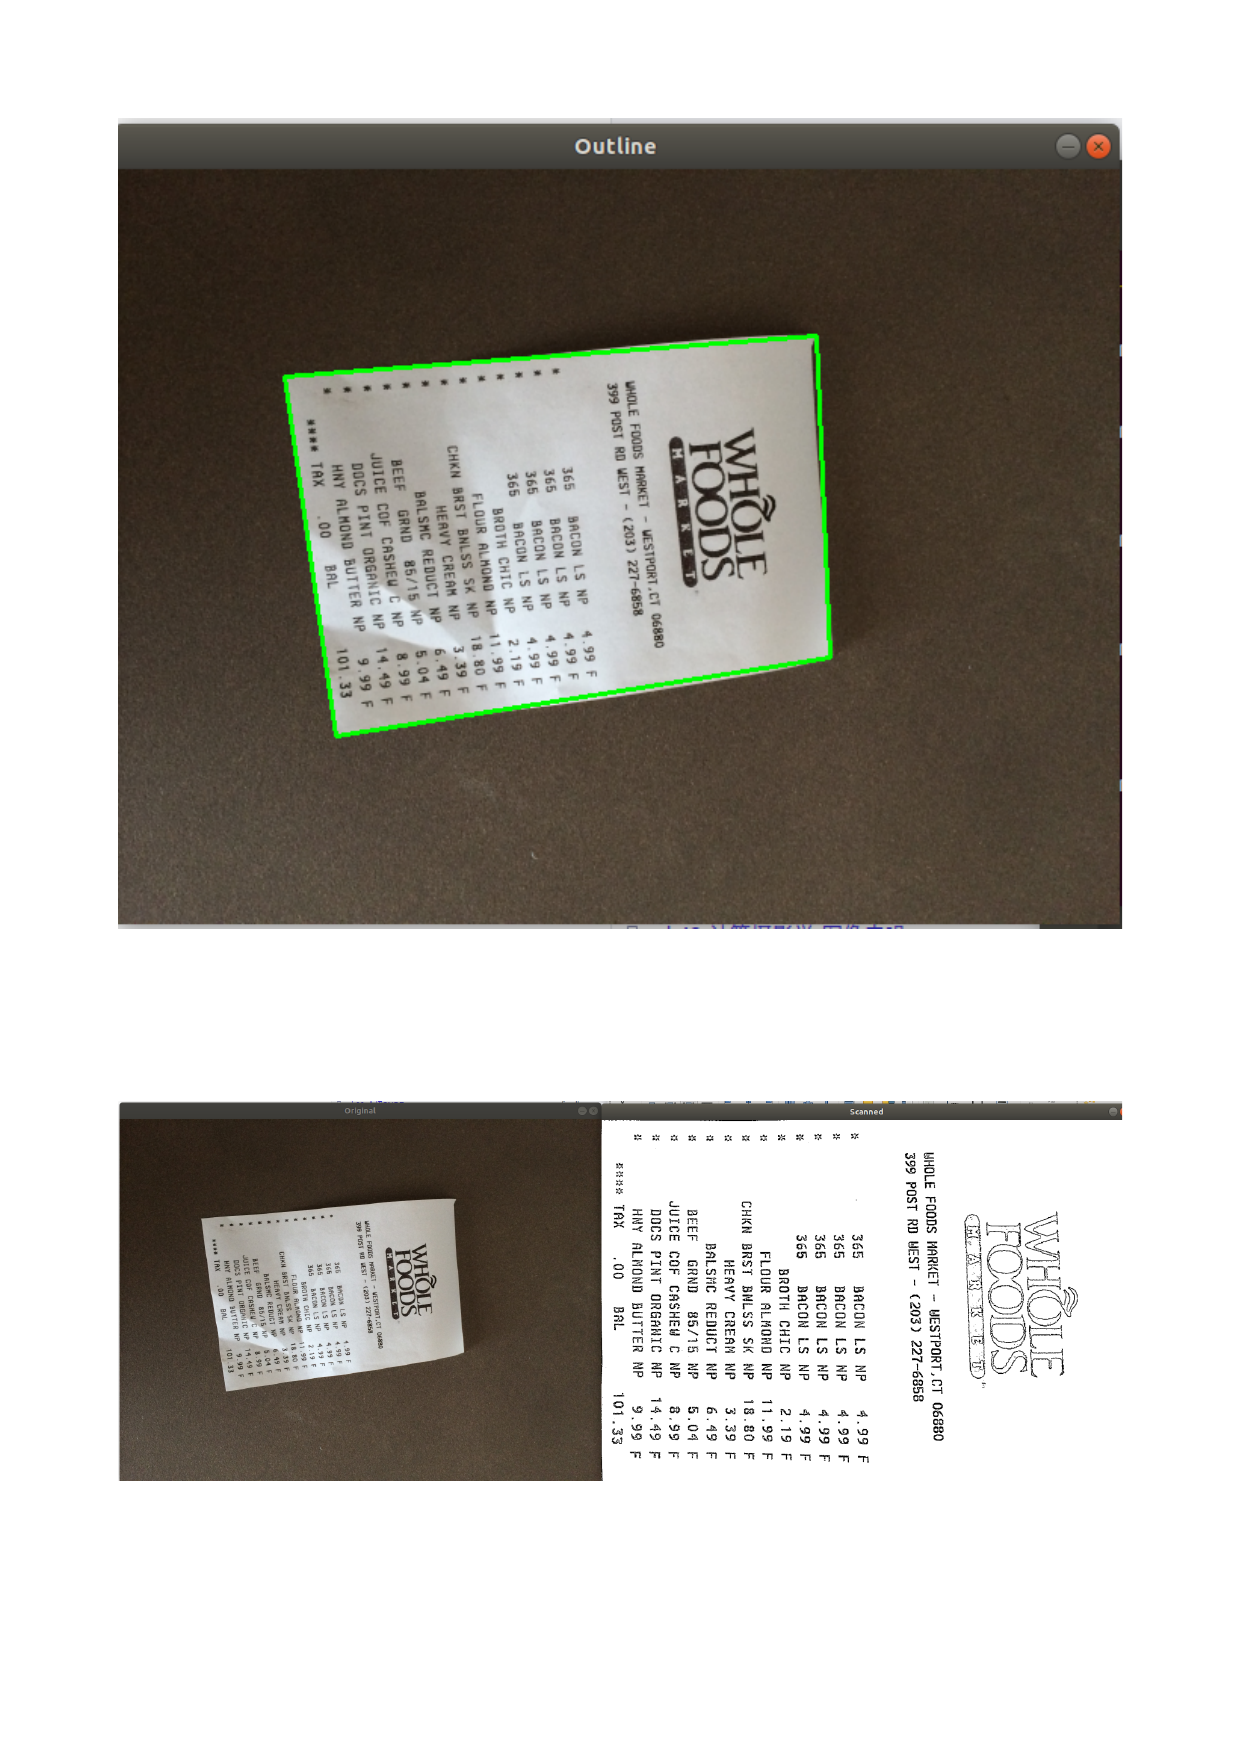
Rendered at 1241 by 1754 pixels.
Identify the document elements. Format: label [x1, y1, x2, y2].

picture [118, 118, 1123, 929]
picture [118, 1101, 1123, 1481]
